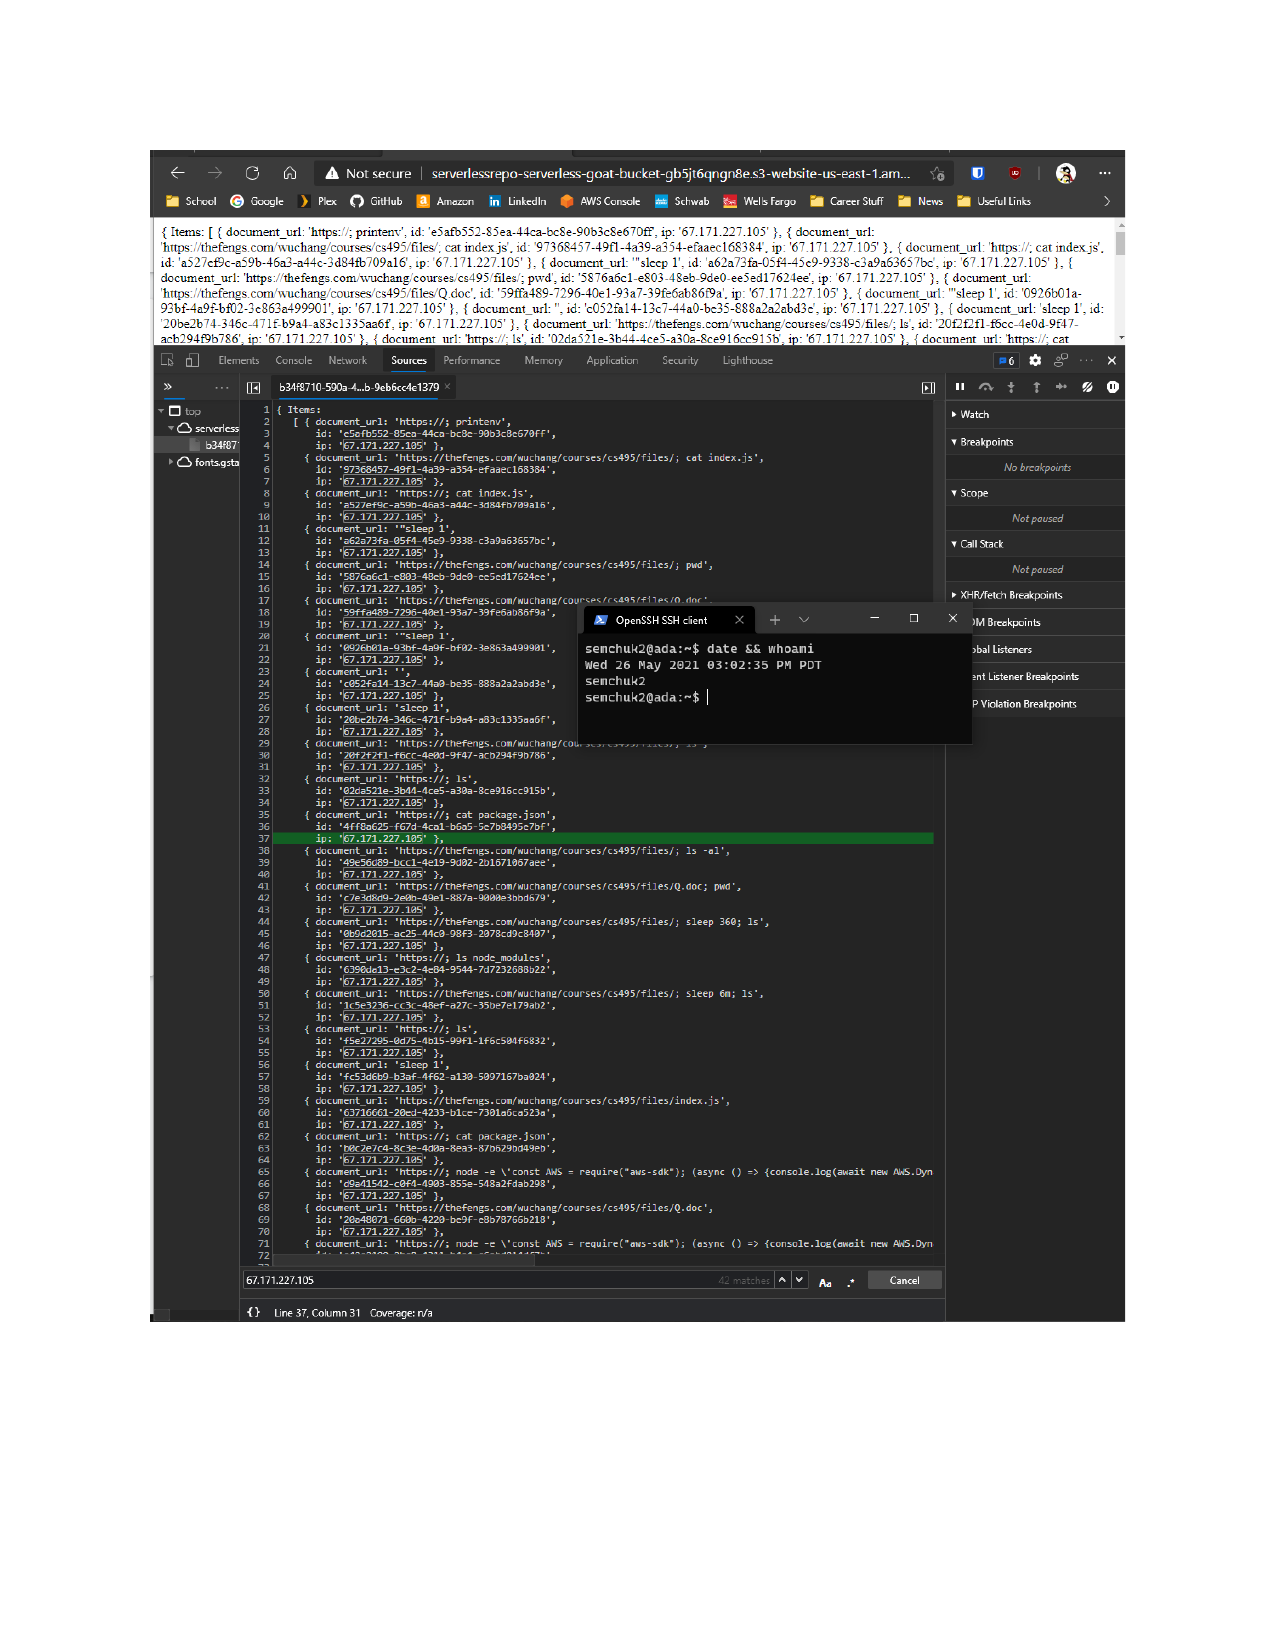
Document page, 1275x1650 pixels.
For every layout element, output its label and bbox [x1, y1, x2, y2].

picture [150, 150, 1125, 1322]
